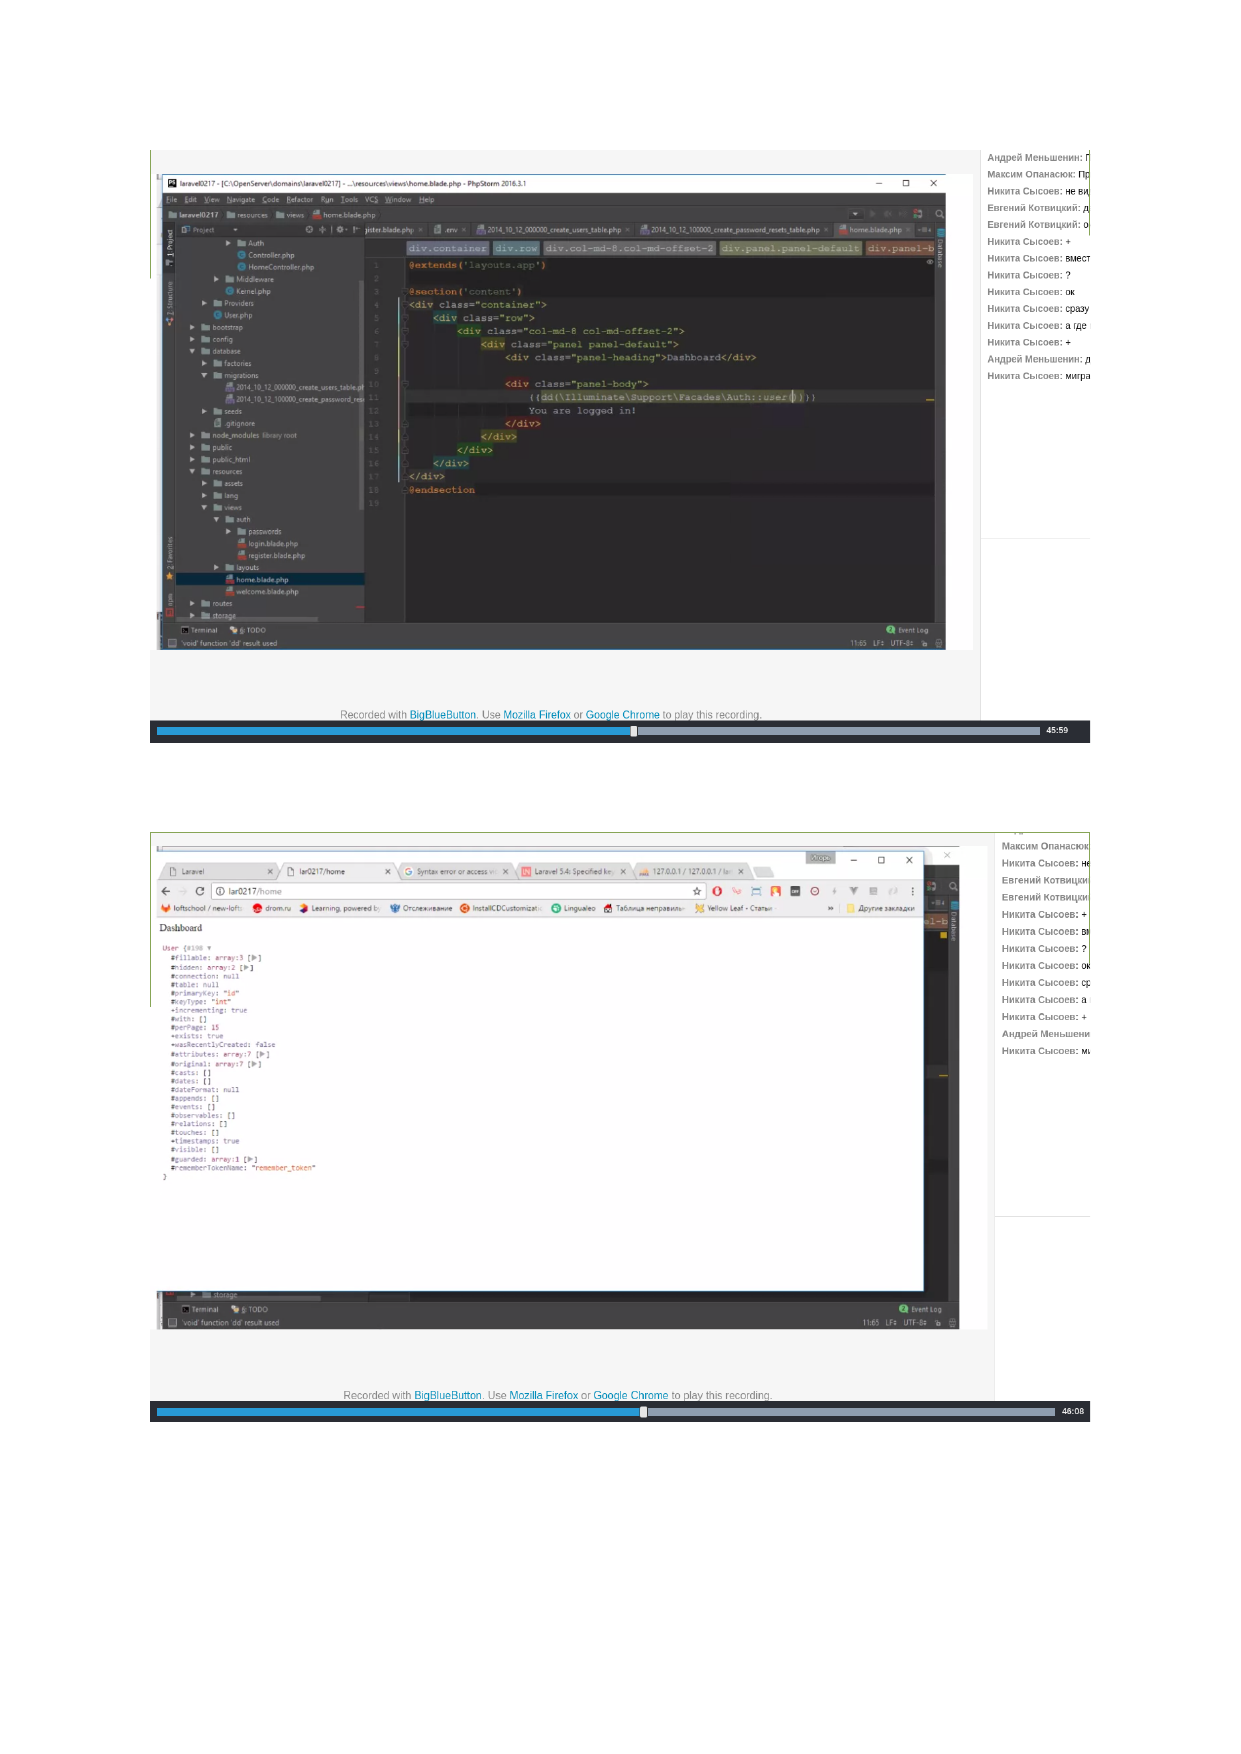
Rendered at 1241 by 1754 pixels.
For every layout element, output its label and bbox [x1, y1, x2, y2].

picture [150, 150, 1091, 743]
picture [150, 832, 1091, 1422]
